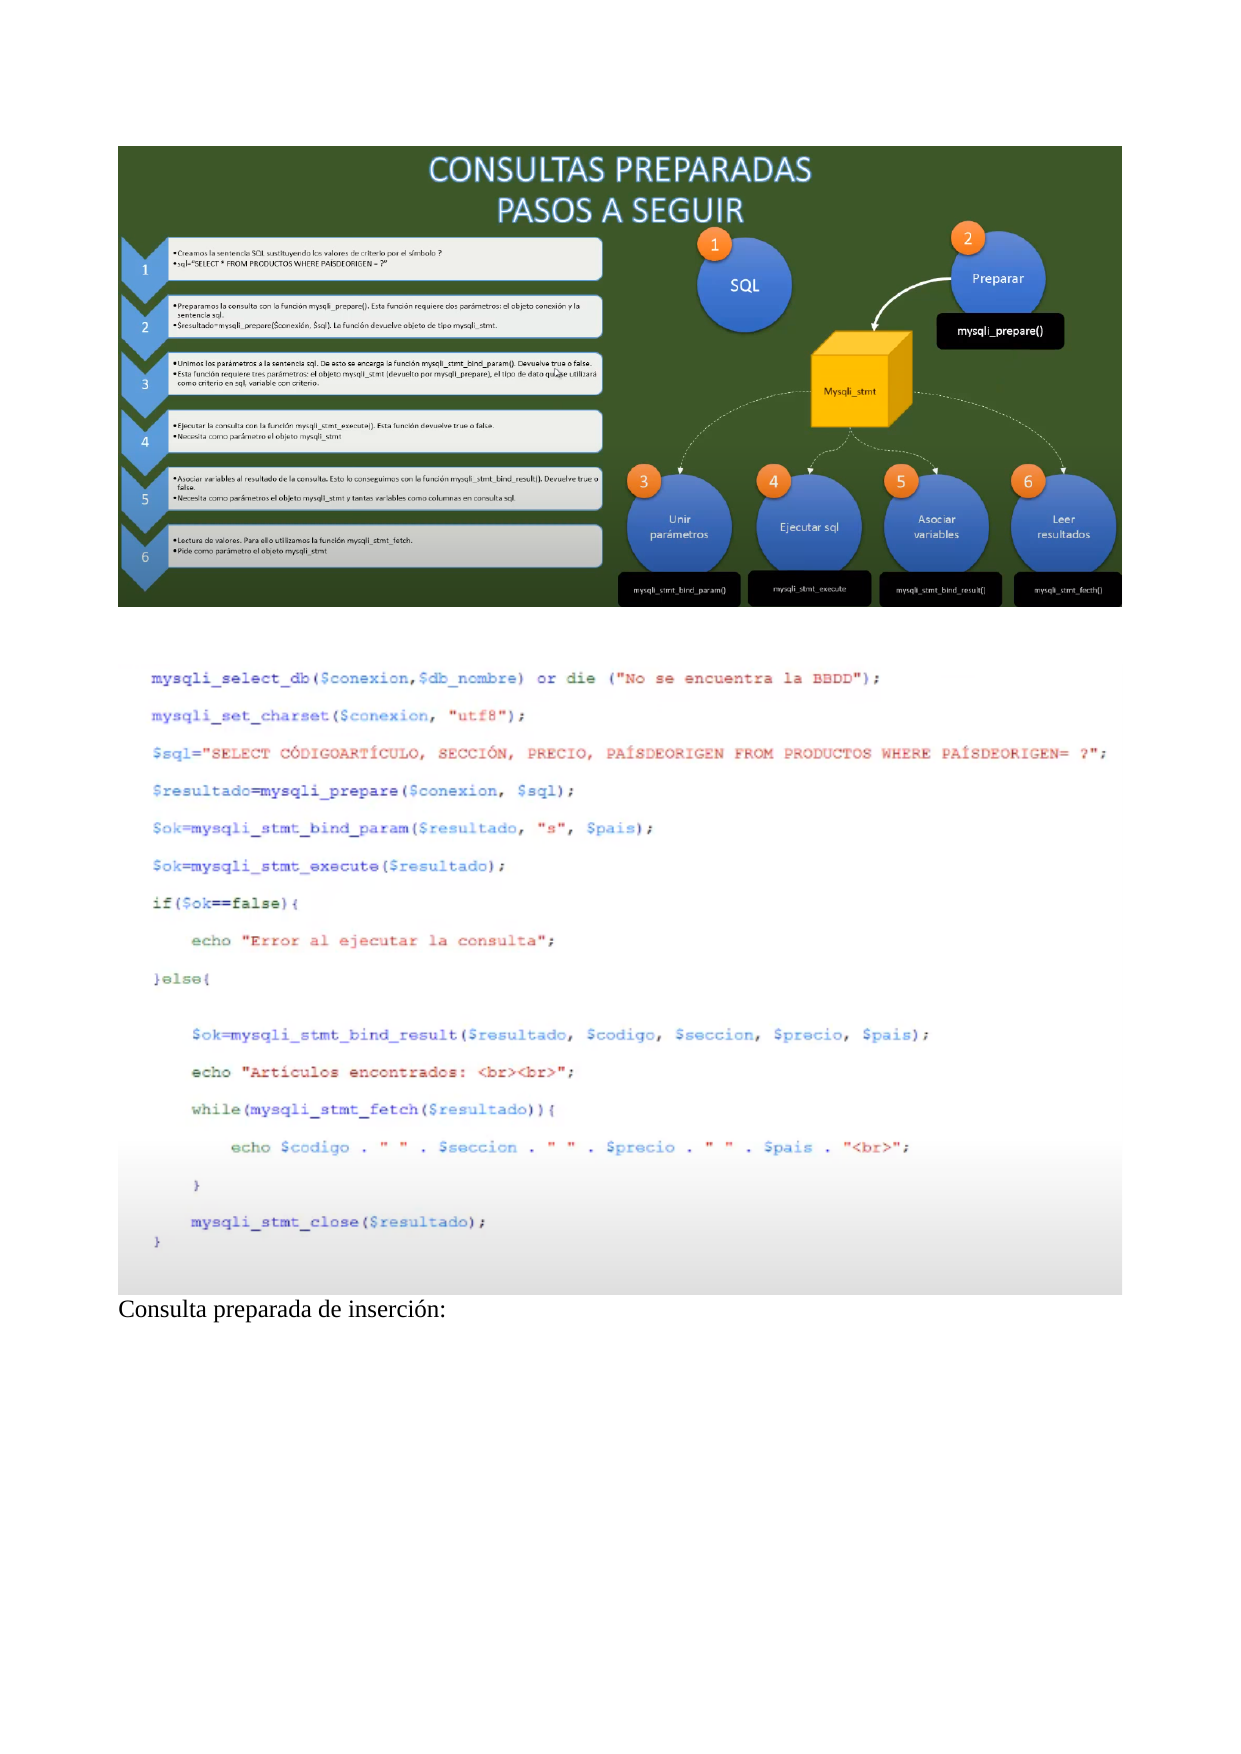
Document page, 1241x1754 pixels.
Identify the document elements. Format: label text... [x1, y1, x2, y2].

picture [118, 146, 1123, 607]
text Consulta preparada de inserción: [118, 1295, 1122, 1323]
picture [118, 664, 1123, 1295]
